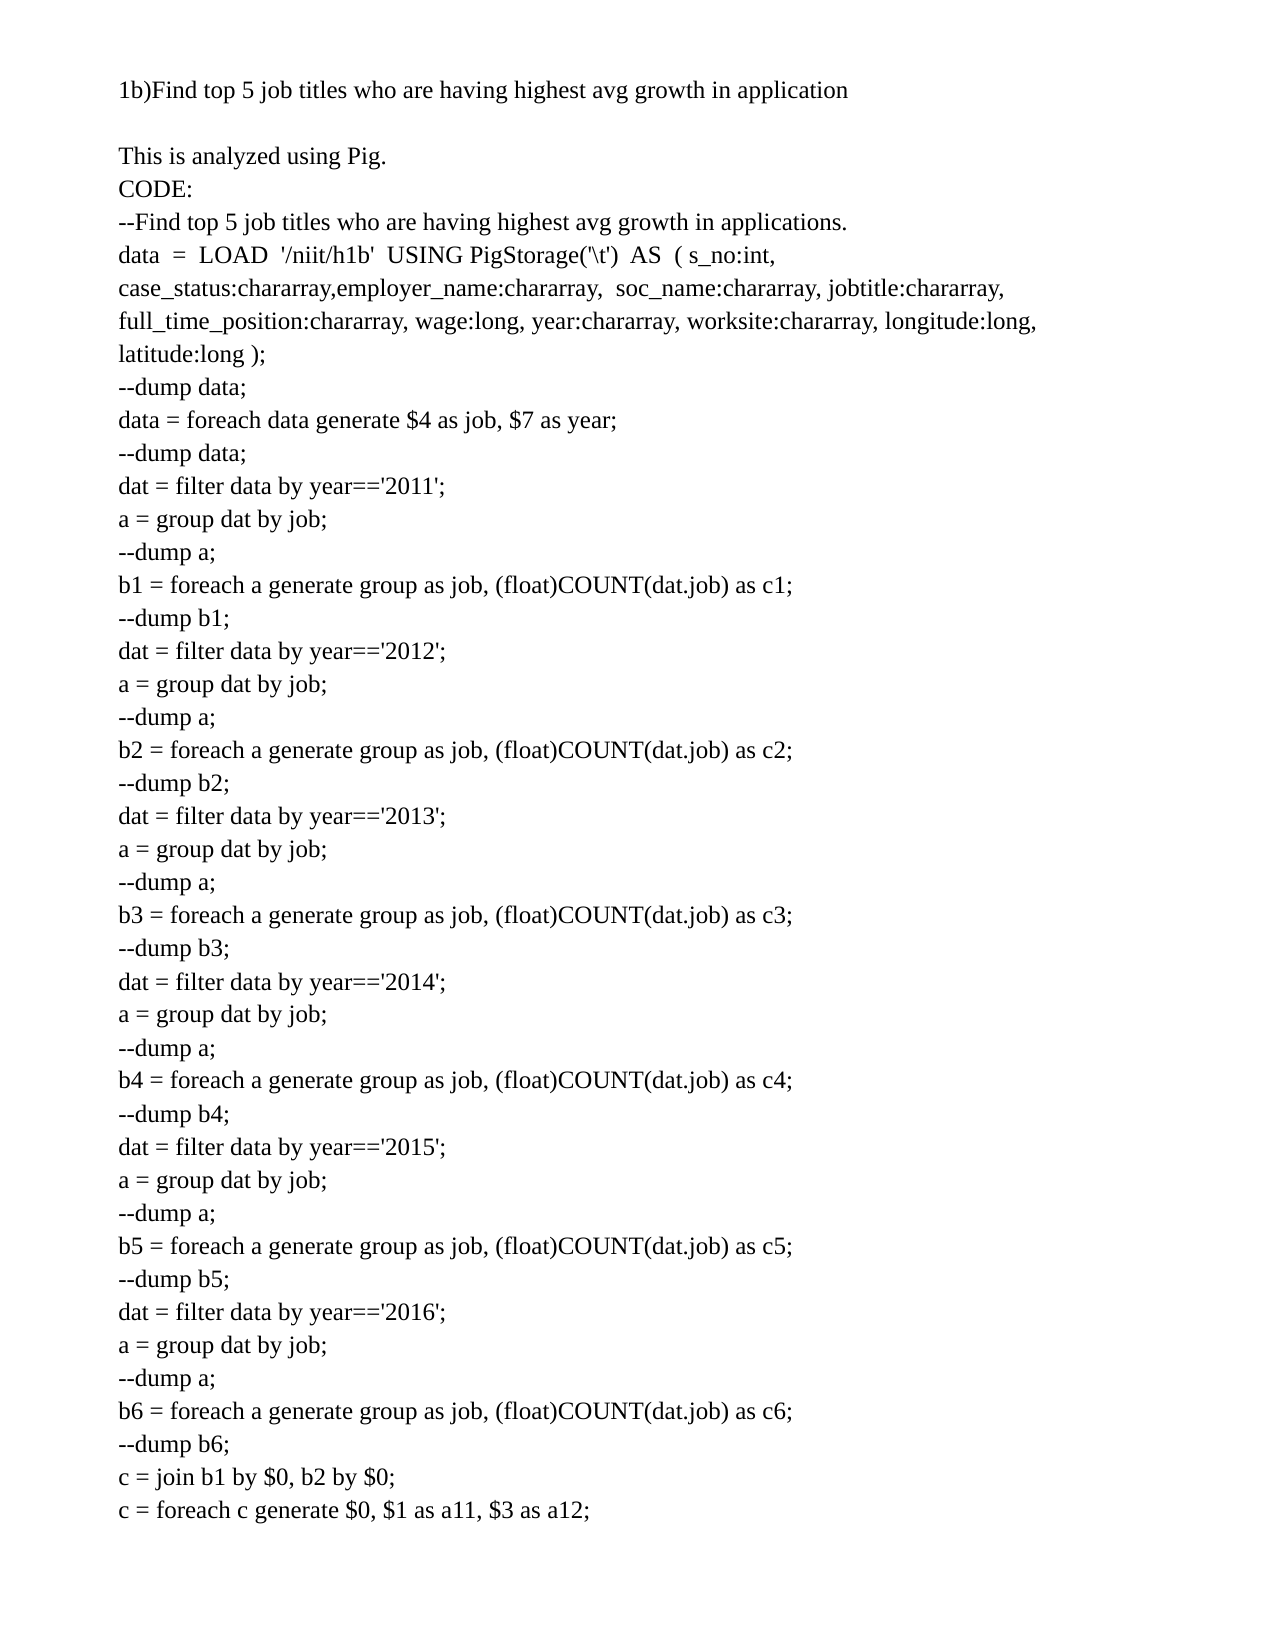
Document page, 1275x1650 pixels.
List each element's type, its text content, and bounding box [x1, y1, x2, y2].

text This is analyzed using Pig. [118, 141, 1157, 170]
text --dump a; [118, 867, 1157, 896]
text 1b)Find top 5 job titles who are having highest avg growth in application [118, 75, 1157, 104]
text --Find top 5 job titles who are having highest avg growth in applications. [118, 207, 1157, 236]
text b4 = foreach a generate group as job, (float)COUNT(dat.job) as c4; [118, 1066, 1157, 1094]
text b1 = foreach a generate group as job, (float)COUNT(dat.job) as c1; [118, 570, 1157, 599]
text --dump b4; [118, 1099, 1157, 1127]
text --dump a; [118, 1033, 1157, 1061]
text a = group dat by job; [118, 669, 1157, 698]
text --dump b2; [118, 768, 1157, 797]
text a = group dat by job; [118, 1165, 1157, 1193]
text --dump data; [118, 372, 1157, 401]
text dat = filter data by year=='2012'; [118, 636, 1157, 665]
text dat = filter data by year=='2014'; [118, 967, 1157, 995]
text a = group dat by job; [118, 999, 1157, 1028]
text --dump b1; [118, 603, 1157, 632]
text data = LOAD '/niit/h1b' USING PigStorage('\t') AS ( s_no:int, case_status:chararray,employer_name:chararray, soc_name:chararray, jobtitle:chararray, full_time_position:chararray, wage:long, year:chararray, worksite:chararray, longitude:long, latitude:long ); [118, 240, 1157, 368]
text --dump a; [118, 1363, 1157, 1392]
text dat = filter data by year=='2013'; [118, 801, 1157, 830]
text data = foreach data generate $4 as job, $7 as year; [118, 405, 1157, 434]
text b2 = foreach a generate group as job, (float)COUNT(dat.job) as c2; [118, 735, 1157, 764]
text --dump a; [118, 1198, 1157, 1226]
text a = group dat by job; [118, 504, 1157, 533]
text --dump a; [118, 537, 1157, 566]
text --dump b5; [118, 1264, 1157, 1292]
text dat = filter data by year=='2016'; [118, 1297, 1157, 1326]
text dat = filter data by year=='2015'; [118, 1132, 1157, 1160]
text c = foreach c generate $0, $1 as a11, $3 as a12; [118, 1495, 1157, 1524]
text dat = filter data by year=='2011'; [118, 471, 1157, 500]
text c = join b1 by $0, b2 by $0; [118, 1462, 1157, 1491]
text b6 = foreach a generate group as job, (float)COUNT(dat.job) as c6; [118, 1396, 1157, 1424]
text --dump data; [118, 438, 1157, 467]
text --dump b3; [118, 933, 1157, 962]
text a = group dat by job; [118, 834, 1157, 863]
text --dump a; [118, 702, 1157, 731]
text CODE: [118, 174, 1157, 203]
text a = group dat by job; [118, 1330, 1157, 1358]
text b3 = foreach a generate group as job, (float)COUNT(dat.job) as c3; [118, 901, 1157, 929]
text b5 = foreach a generate group as job, (float)COUNT(dat.job) as c5; [118, 1231, 1157, 1259]
text --dump b6; [118, 1429, 1157, 1458]
